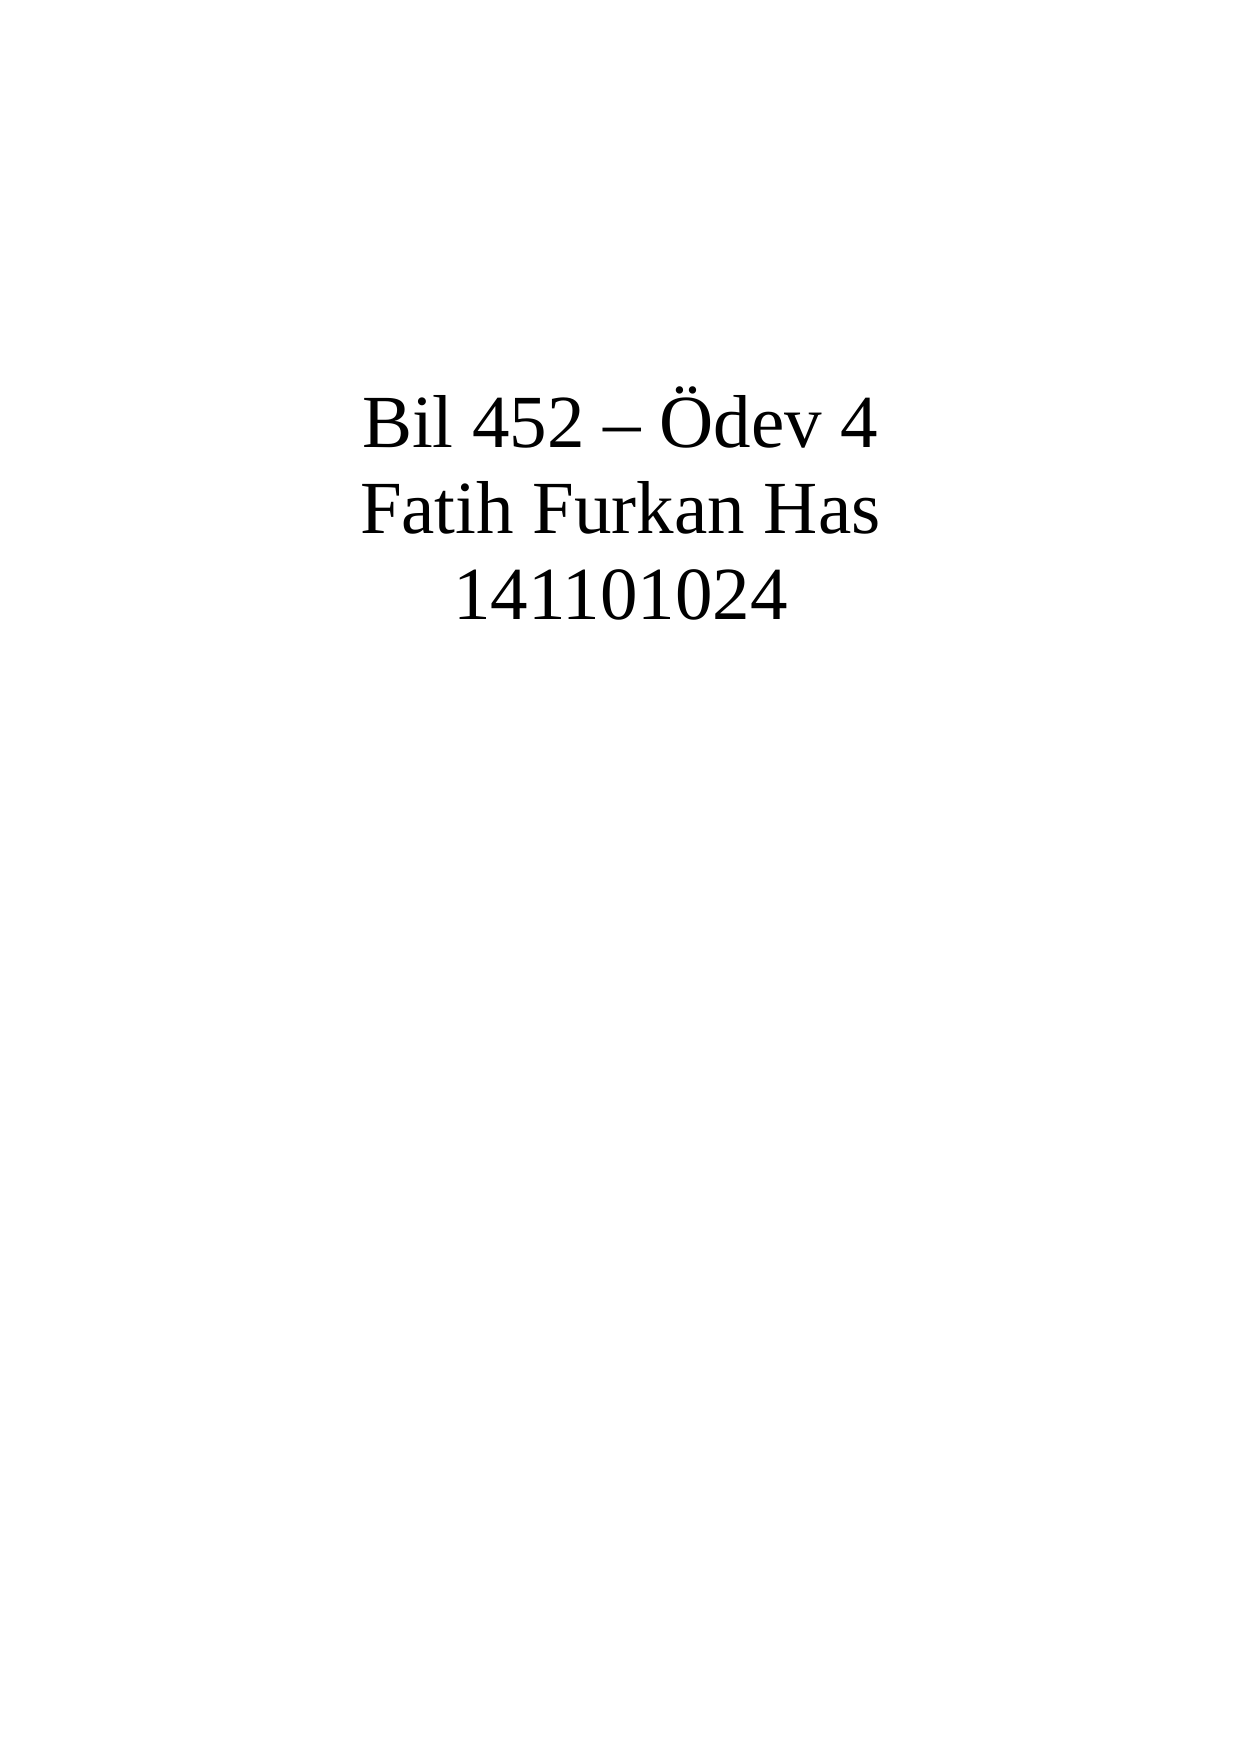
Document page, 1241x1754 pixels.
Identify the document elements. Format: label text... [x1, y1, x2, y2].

text Bil 452 – Ödev 4 [118, 377, 1122, 463]
text 141101024 [118, 549, 1122, 636]
text Fatih Furkan Has [118, 463, 1122, 549]
